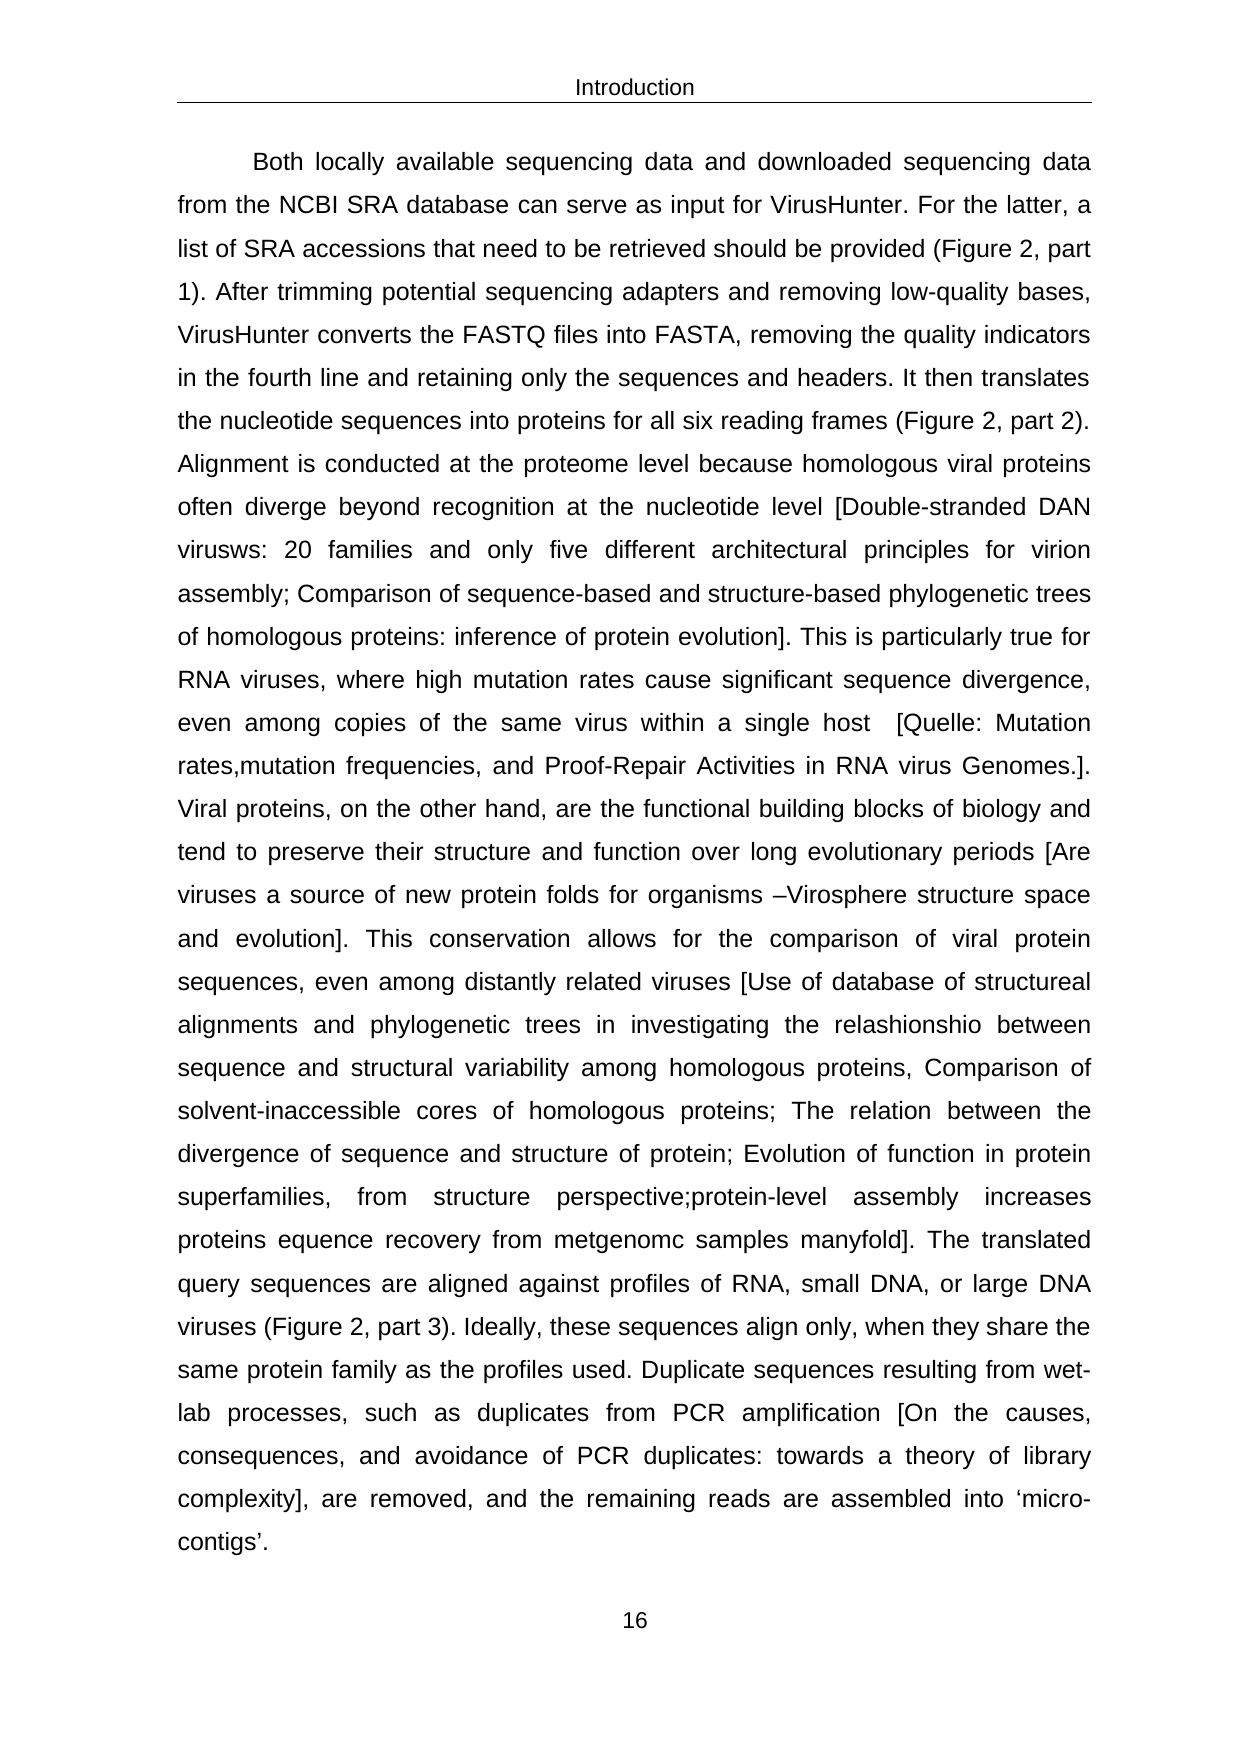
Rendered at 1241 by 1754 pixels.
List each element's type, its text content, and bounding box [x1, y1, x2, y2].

text Both locally available sequencing data and downloaded sequencing data from the NCBI SRA database can serve as input for VirusHunter. For the latter, a list of SRA accessions that need to be retrieved should be provided (Figure 2, part 1). After trimming potential sequencing adapters and removing low-quality bases, VirusHunter converts the FASTQ files into FASTA, removing the quality indicators in the fourth line and retaining only the sequences and headers. It then translates the nucleotide sequences into proteins for all six reading frames (Figure 2, part 2). Alignment is conducted at the proteome level because homologous viral proteins often diverge beyond recognition at the nucleotide level [Double-stranded DAN virusws: 20 families and only five different architectural principles for virion assembly; Comparison of sequence-based and structure-based phylogenetic trees of homologous proteins: inference of protein evolution]. This is particularly true for RNA viruses, where high mutation rates cause significant sequence divergence, even among copies of the same virus within a single host [Quelle: Mutation rates,mutation frequencies, and Proof-Repair Activities in RNA virus Genomes.]. Viral proteins, on the other hand, are the functional building blocks of biology and tend to preserve their structure and function over long evolutionary periods [Are viruses a source of new protein folds for organisms –Virosphere structure space and evolution]. This conservation allows for the comparison of viral protein sequences, even among distantly related viruses [Use of database of structureal alignments and phylogenetic trees in investigating the relashionshio between sequence and structural variability among homologous proteins, Comparison of solvent-inaccessible cores of homologous proteins; The relation between the divergence of sequence and structure of protein; Evolution of function in protein superfamilies, from structure perspective;protein-level assembly increases proteins equence recovery from metgenomc samples manyfold]. The translated query sequences are aligned against profiles of RNA, small DNA, or large DNA viruses (Figure 2, part 3). Ideally, these sequences align only, when they share the same protein family as the profiles used. Duplicate sequences resulting from wet-lab processes, such as duplicates from PCR amplification [On the causes, consequences, and avoidance of PCR duplicates: towards a theory of library complexity], are removed, and the remaining reads are assembled into ‘micro-contigs’. [177, 147, 1092, 1556]
